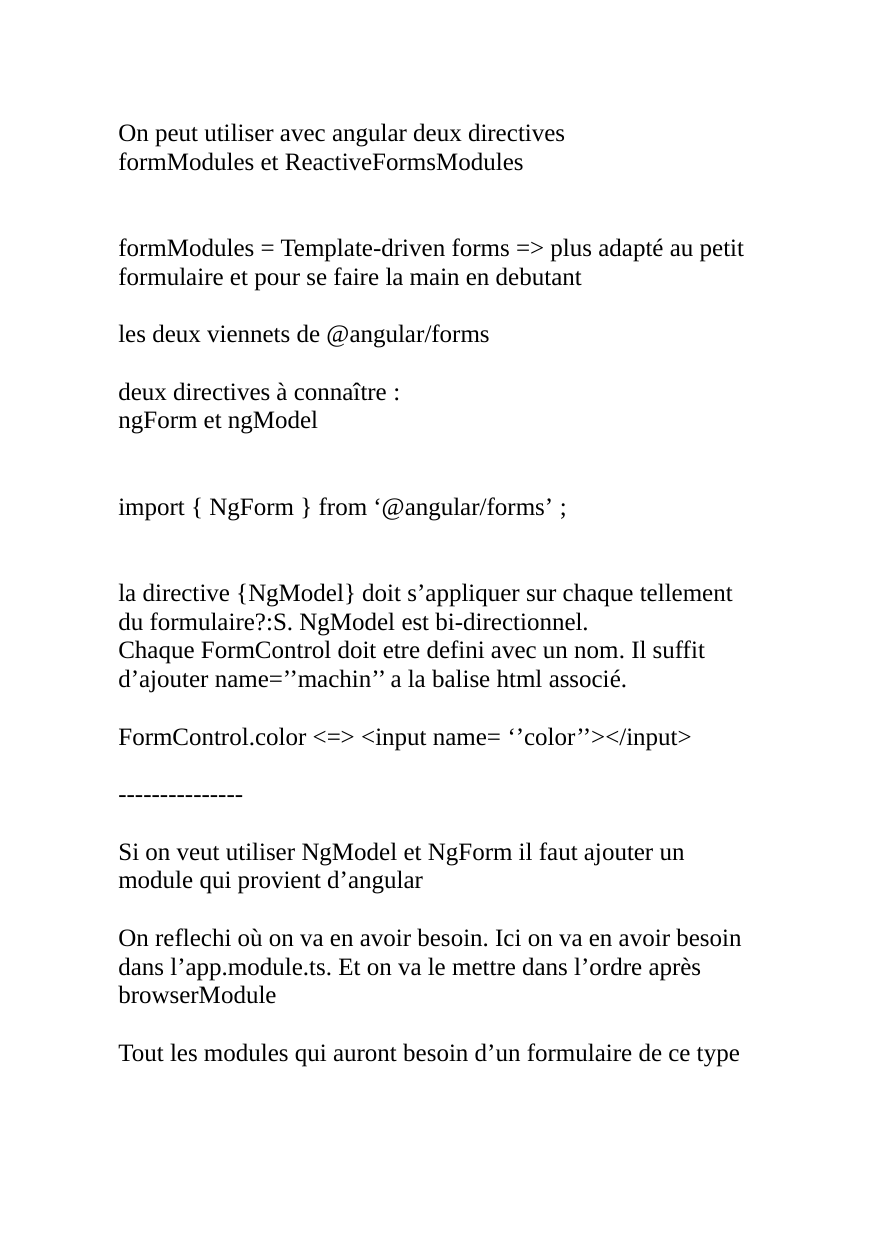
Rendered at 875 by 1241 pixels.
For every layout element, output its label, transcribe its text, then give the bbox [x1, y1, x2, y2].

text formModules et ReactiveFormsModules [118, 147, 756, 176]
text --------------- [118, 779, 756, 808]
text Chaque FormControl doit etre defini avec un nom. Il suffit d’ajouter name=’’machin’’ a la balise html associé. [118, 636, 756, 693]
text la directive {NgModel} doit s’appliquer sur chaque tellement du formulaire?:S. NgModel est bi-directionnel. [118, 578, 756, 636]
text ngForm et ngModel [118, 406, 756, 434]
text On reflechi où on va en avoir besoin. Ici on va en avoir besoin dans l’app.module.ts. Et on va le mettre dans l’ordre après browserModule [118, 923, 756, 1009]
text FormControl.color <=> <input name= ‘’color’’></input> [118, 722, 756, 751]
text Tout les modules qui auront besoin d’un formulaire de ce type [118, 1009, 756, 1067]
text Si on veut utiliser NgModel et NgForm il faut ajouter un module qui provient d’angular [118, 837, 756, 894]
text les deux viennets de @angular/forms [118, 319, 756, 348]
text deux directives à connaître : [118, 377, 756, 406]
text import { NgForm } from ‘@angular/forms’ ; [118, 492, 756, 521]
text On peut utiliser avec angular deux directives [118, 118, 756, 147]
text formModules = Template-driven forms => plus adapté au petit formulaire et pour se faire la main en debutant [118, 233, 756, 291]
